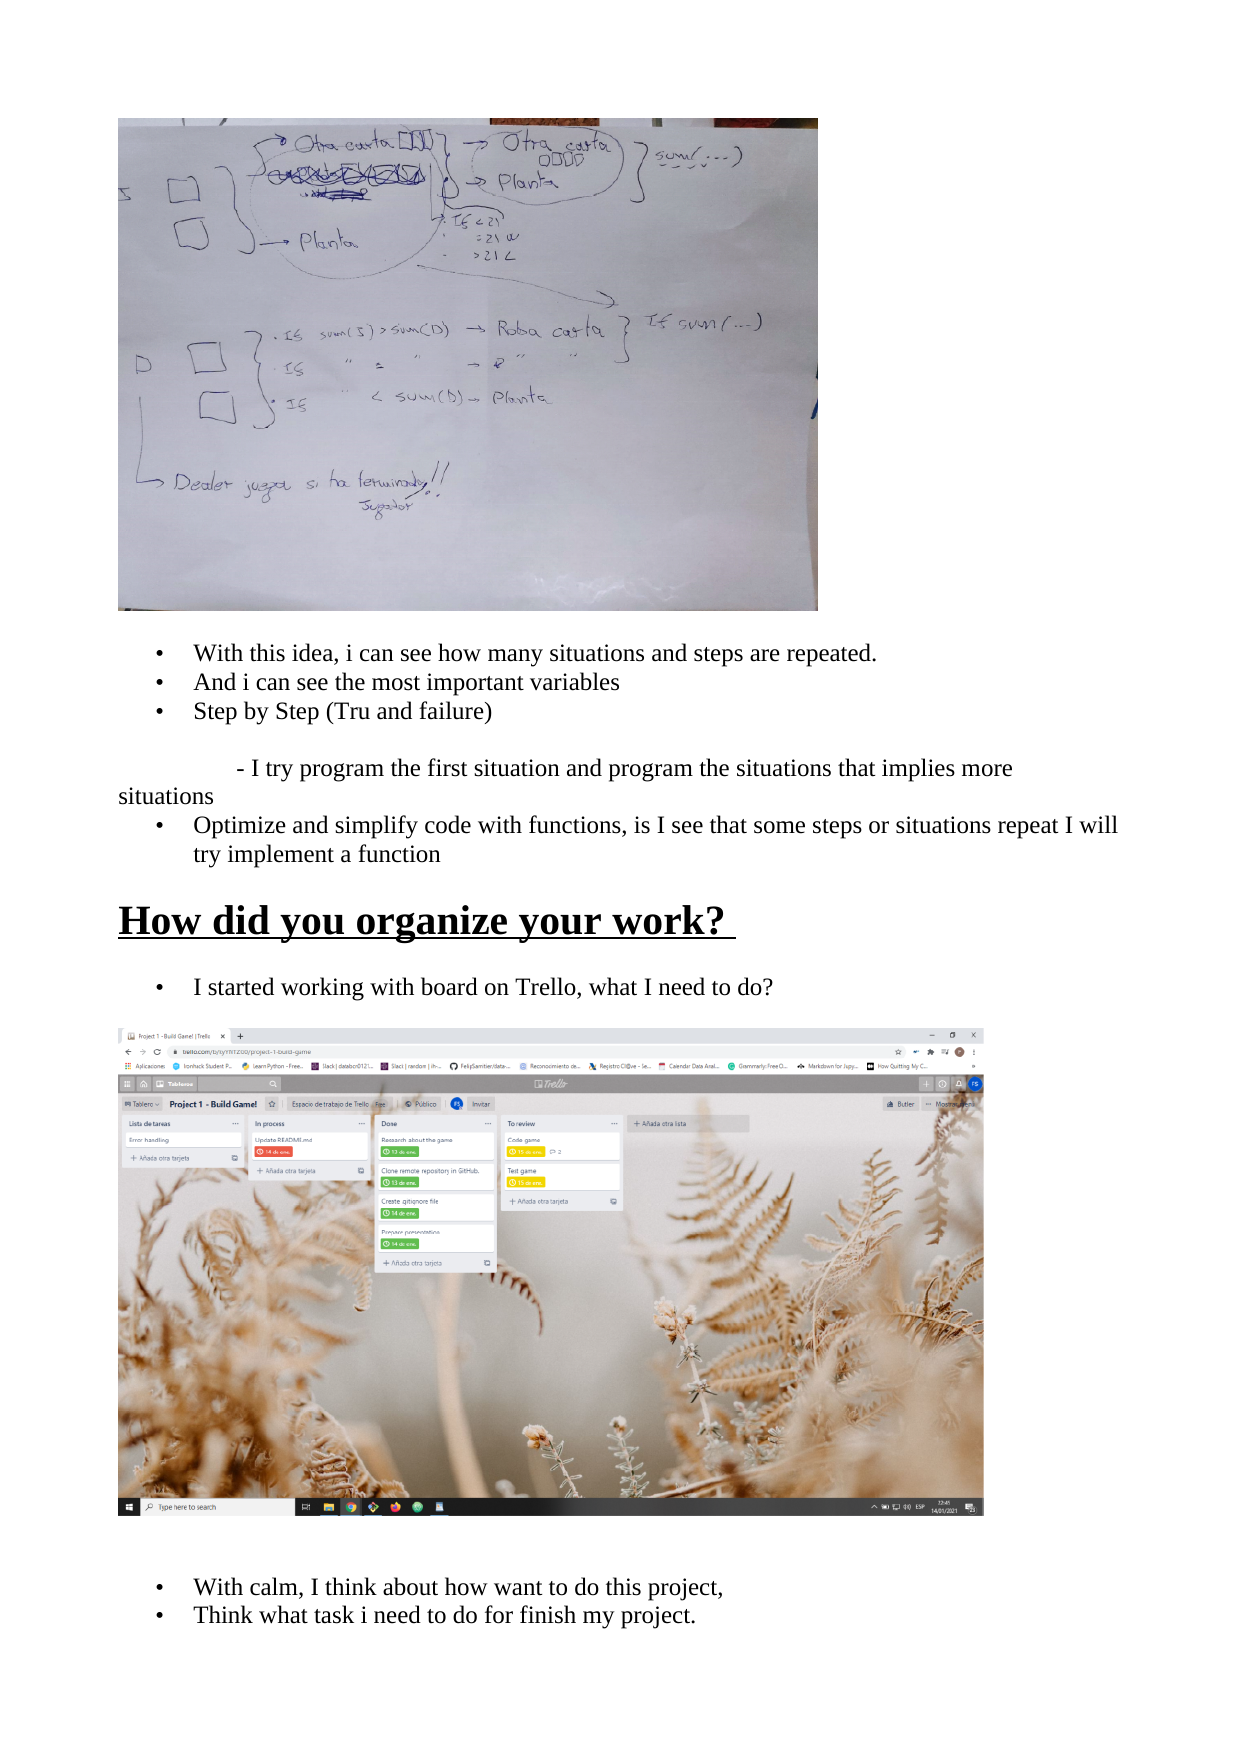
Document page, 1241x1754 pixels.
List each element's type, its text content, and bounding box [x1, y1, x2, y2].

list Step by Step (Tru and failure) [156, 696, 1122, 724]
text - I try program the first situation and program the situations that implies more situations [118, 753, 1122, 810]
list Think what task i need to do for finish my project. [156, 1601, 1122, 1629]
list And i can see the most important variables [156, 667, 1122, 696]
list With calm, I think about how want to do this project, [156, 1572, 1122, 1601]
text How did you organize your work? [118, 896, 1122, 943]
list Optimize and simplify code with functions, is I see that some steps or situations repeat I will try implement a function [156, 810, 1122, 868]
list I started working with board on Trello, what I need to do? [156, 972, 1122, 1000]
list With this idea, i can see how many situations and steps are repeated. [156, 638, 1122, 667]
